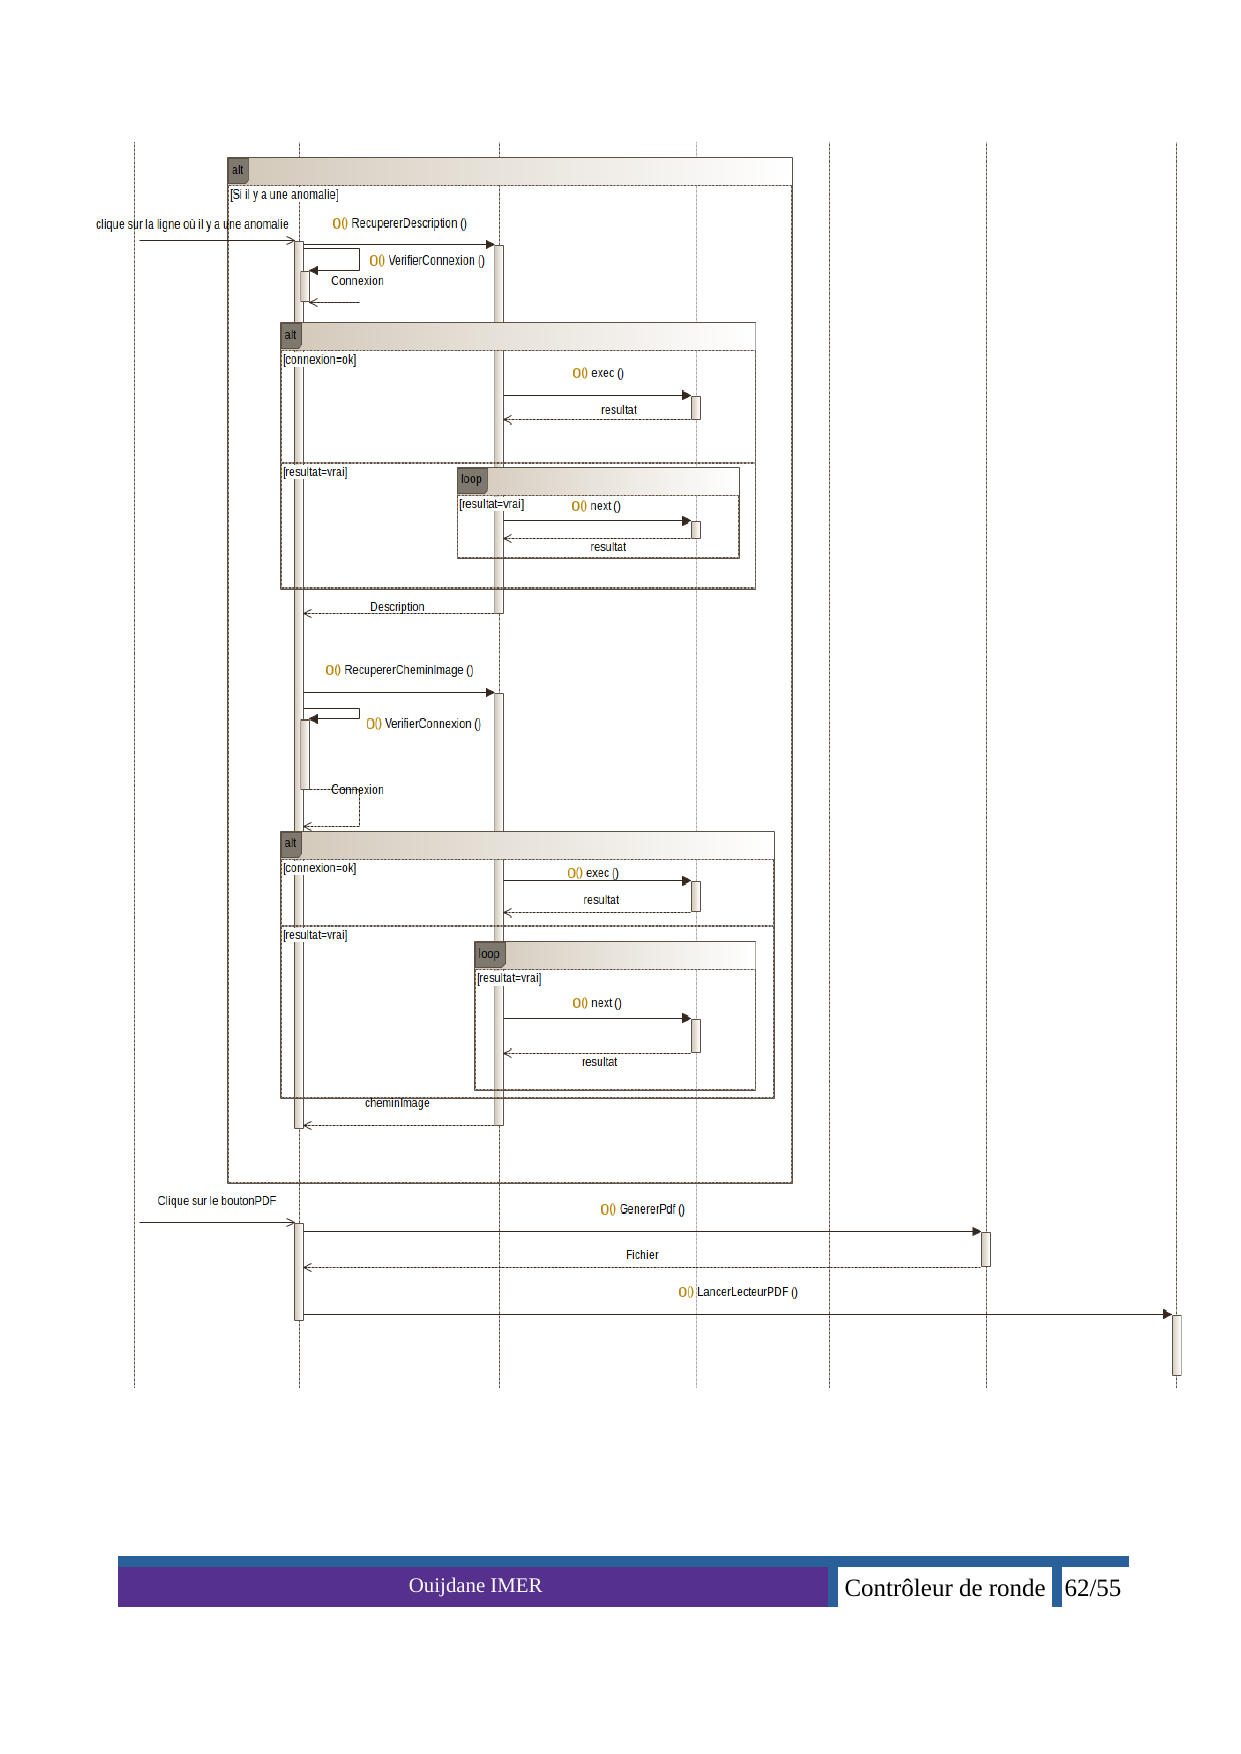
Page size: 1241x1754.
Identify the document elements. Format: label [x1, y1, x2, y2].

picture [69, 1297, 1204, 1388]
